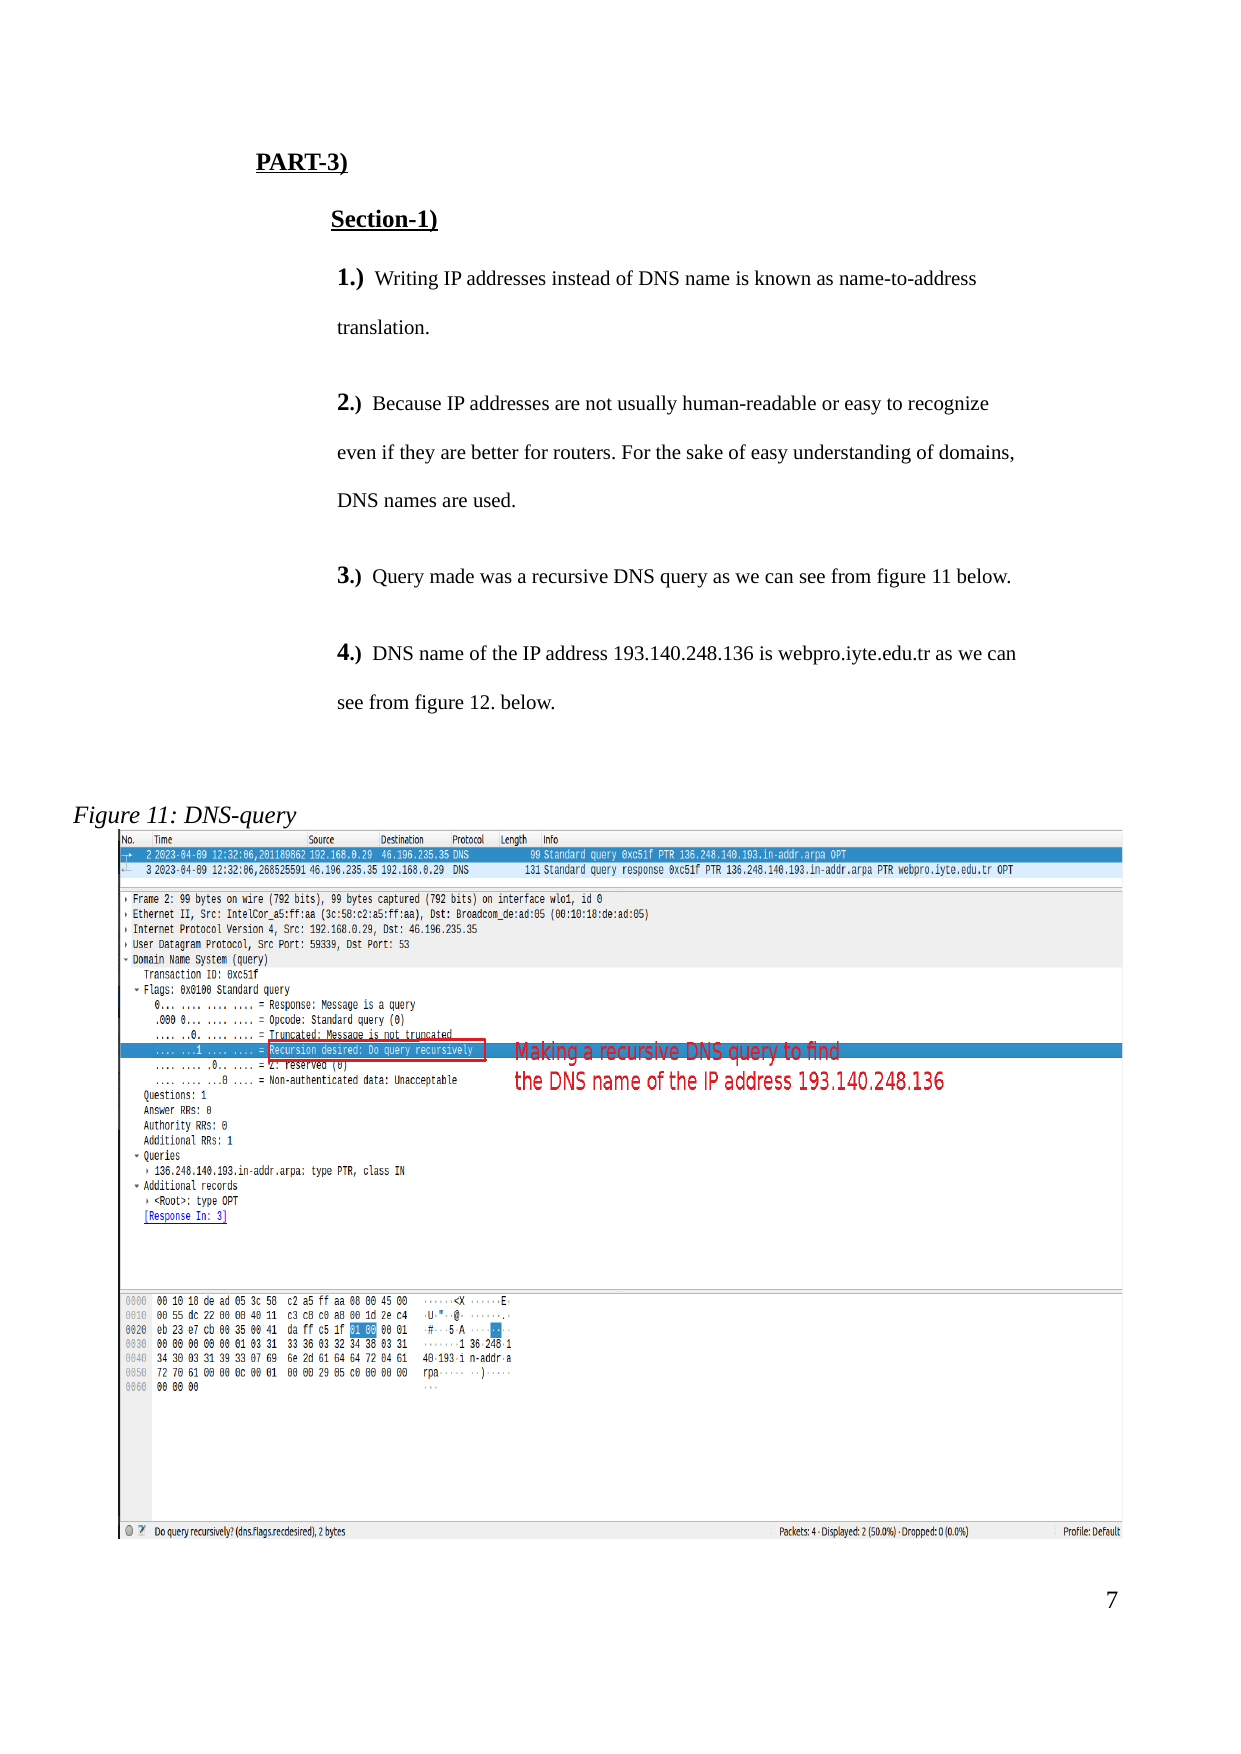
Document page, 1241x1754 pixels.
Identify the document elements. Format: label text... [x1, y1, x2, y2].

text 1.) Writing IP addresses instead of DNS name is known as name-to-address [118, 262, 1122, 291]
text Figure 11: DNS-query [73, 800, 1167, 829]
text DNS names are used. [118, 488, 1122, 512]
text PART-3) [118, 147, 1122, 176]
text Section-1) [118, 204, 1122, 233]
text see from figure 12. below. [118, 690, 1122, 714]
text 7 [118, 1585, 1122, 1614]
text 2.) Because IP addresses are not usually human-readable or easy to recognize [118, 387, 1122, 416]
text translation. [118, 315, 1122, 339]
text even if they are better for routers. For the sake of easy understanding of domains, [118, 440, 1122, 464]
text 4.) DNS name of the IP address 193.140.248.136 is webpro.iyte.edu.tr as we can [118, 637, 1122, 666]
text 3.) Query made was a recursive DNS query as we can see from figure 11 below. [118, 560, 1122, 589]
picture [118, 829, 1123, 1539]
